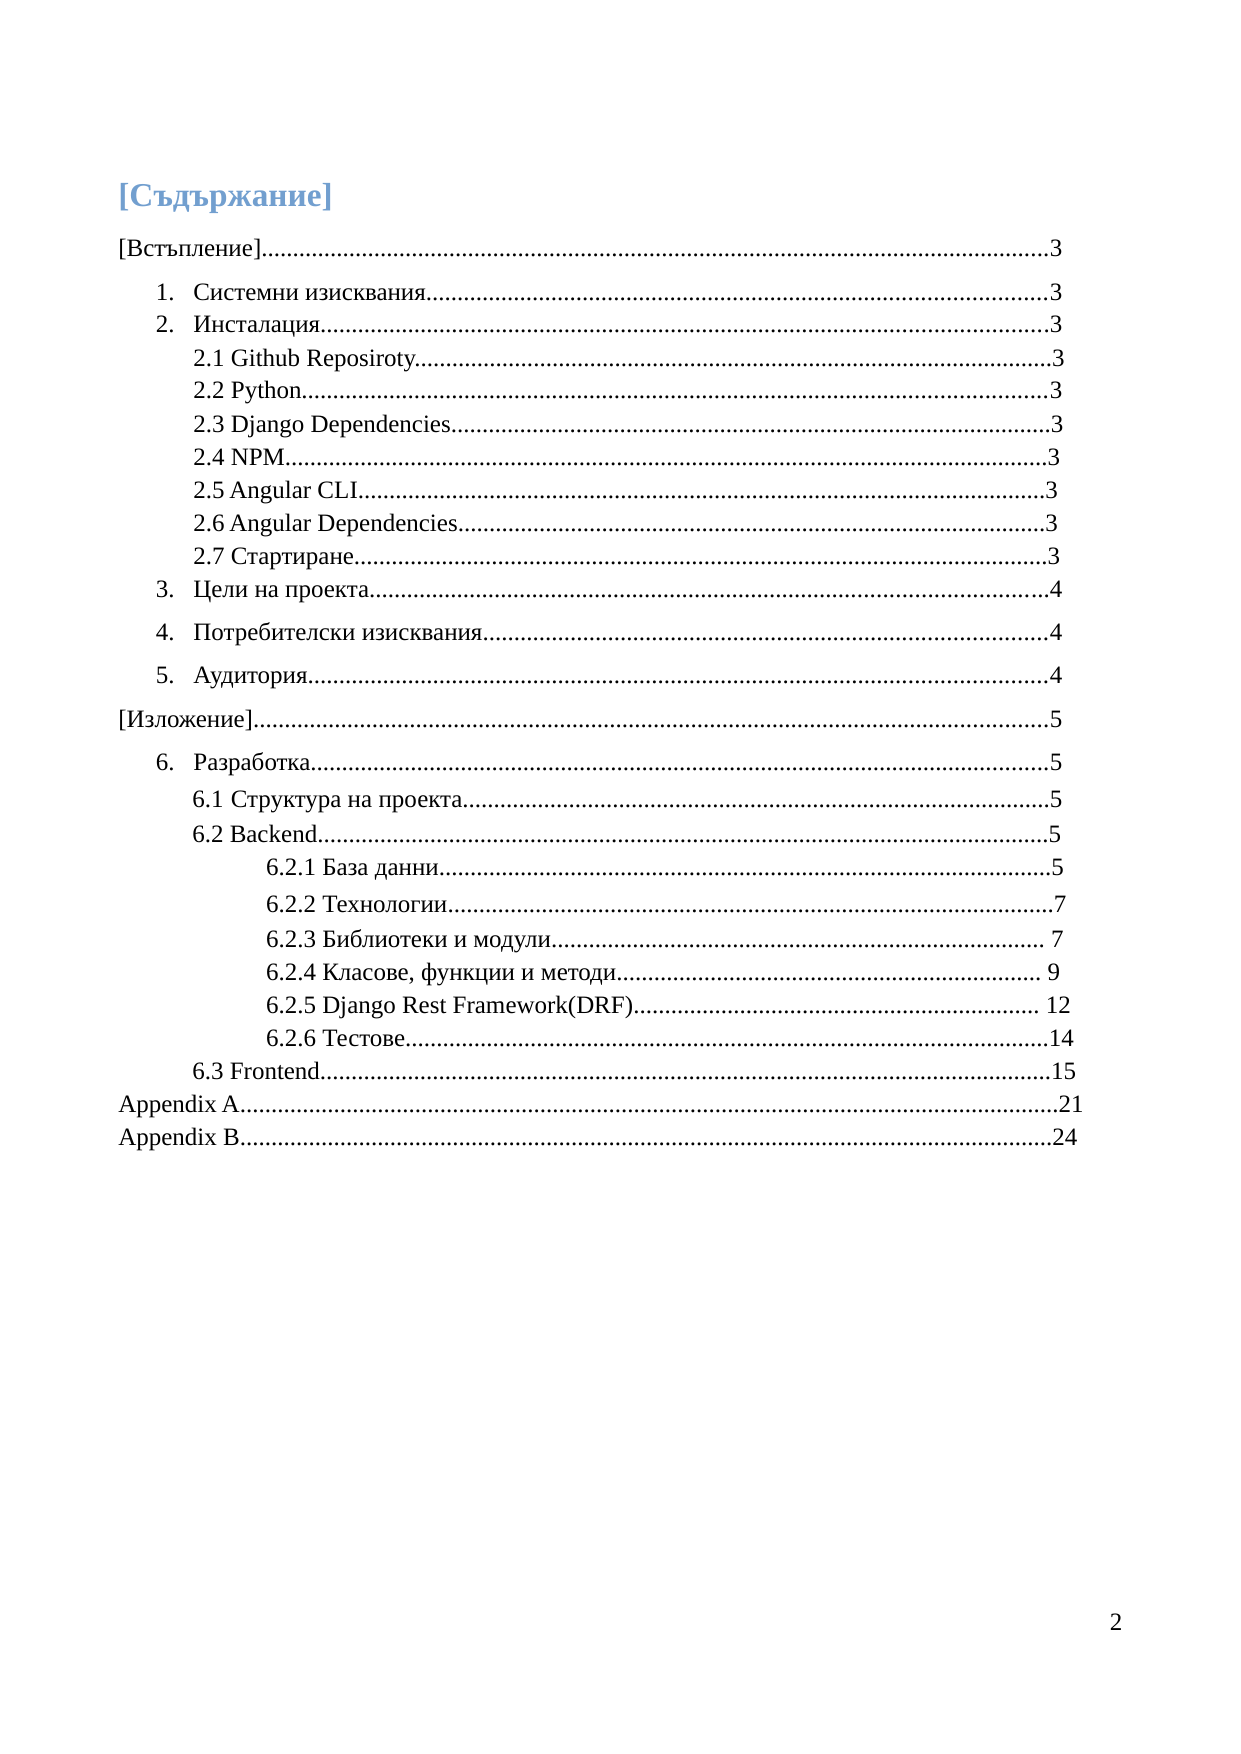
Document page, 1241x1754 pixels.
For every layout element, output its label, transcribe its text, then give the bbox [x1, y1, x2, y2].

text [Изложение] 5 [118, 704, 1122, 733]
text 6.2.5 Django Rest Framework(DRF)................................................................. 12 [118, 990, 1122, 1018]
text Appendix B..................................................................................................................................24 [118, 1122, 1122, 1151]
list Потребителски изисквания 4 [156, 617, 1122, 646]
list Системни изисквания 3 [156, 277, 1122, 305]
text 6.1 Структура на проекта..............................................................................................5 [118, 781, 1122, 814]
text 6. Разработка 5 [118, 747, 1122, 776]
text 6.2.1 База данни..................................................................................................5 [118, 852, 1122, 881]
text 6.2.3 Библиотеки и модули............................................................................... 7 [118, 924, 1122, 952]
text 6.2.6 Тестове.......................................................................................................14 [118, 1023, 1122, 1051]
text 6.3 Frontend.....................................................................................................................15 [118, 1056, 1122, 1084]
list 2.4 NPM..........................................................................................................................3 [156, 442, 1122, 470]
list 2.6 Angular Dependencies..............................................................................................3 [156, 508, 1122, 536]
text [Встъпление] 3 [118, 233, 1122, 262]
list 2.3 Django Dependencies................................................................................................3 [156, 409, 1122, 437]
text 6.2 Backend.....................................................................................................................5 [118, 819, 1122, 848]
list Цели на проекта ...4 [156, 574, 1122, 602]
list Инсталация .3 [156, 309, 1122, 338]
text 6.2.2 Технологии.................................................................................................7 [118, 885, 1122, 919]
list Аудитория 4 [156, 661, 1122, 689]
list 2.5 Angular CLI..............................................................................................................3 [156, 475, 1122, 503]
text [Съдържание] [118, 176, 1122, 214]
list 2.2 Python 3 [156, 376, 1122, 404]
list 2.7 Стартиране...............................................................................................................3 [156, 541, 1122, 569]
text 6.2.4 Класове, функции и методи.................................................................... 9 [118, 957, 1122, 985]
text Appendix A...................................................................................................................................21 [118, 1089, 1122, 1117]
list 2.1 Github Reposiroty......................................................................................................3 [156, 343, 1122, 371]
